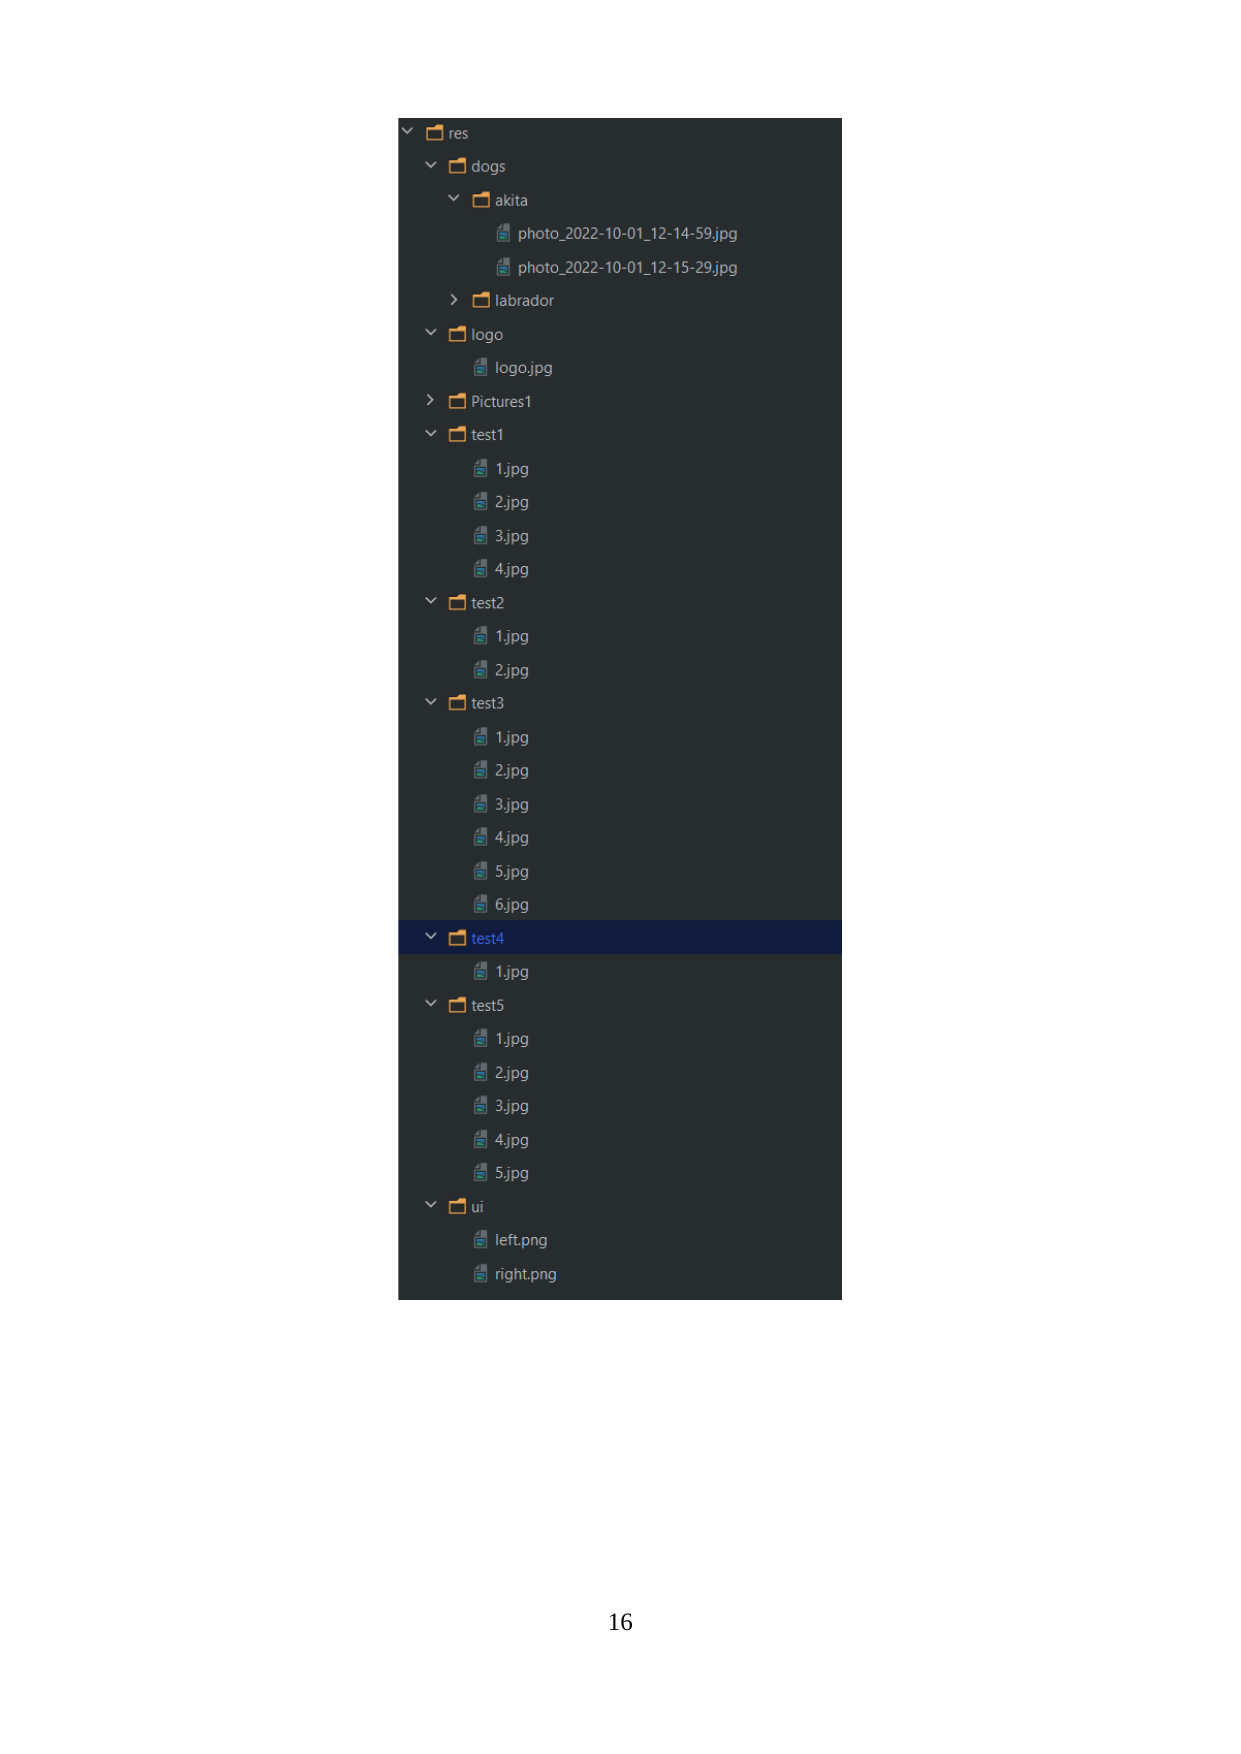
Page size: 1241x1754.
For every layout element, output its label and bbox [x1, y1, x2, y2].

picture [398, 118, 842, 1300]
